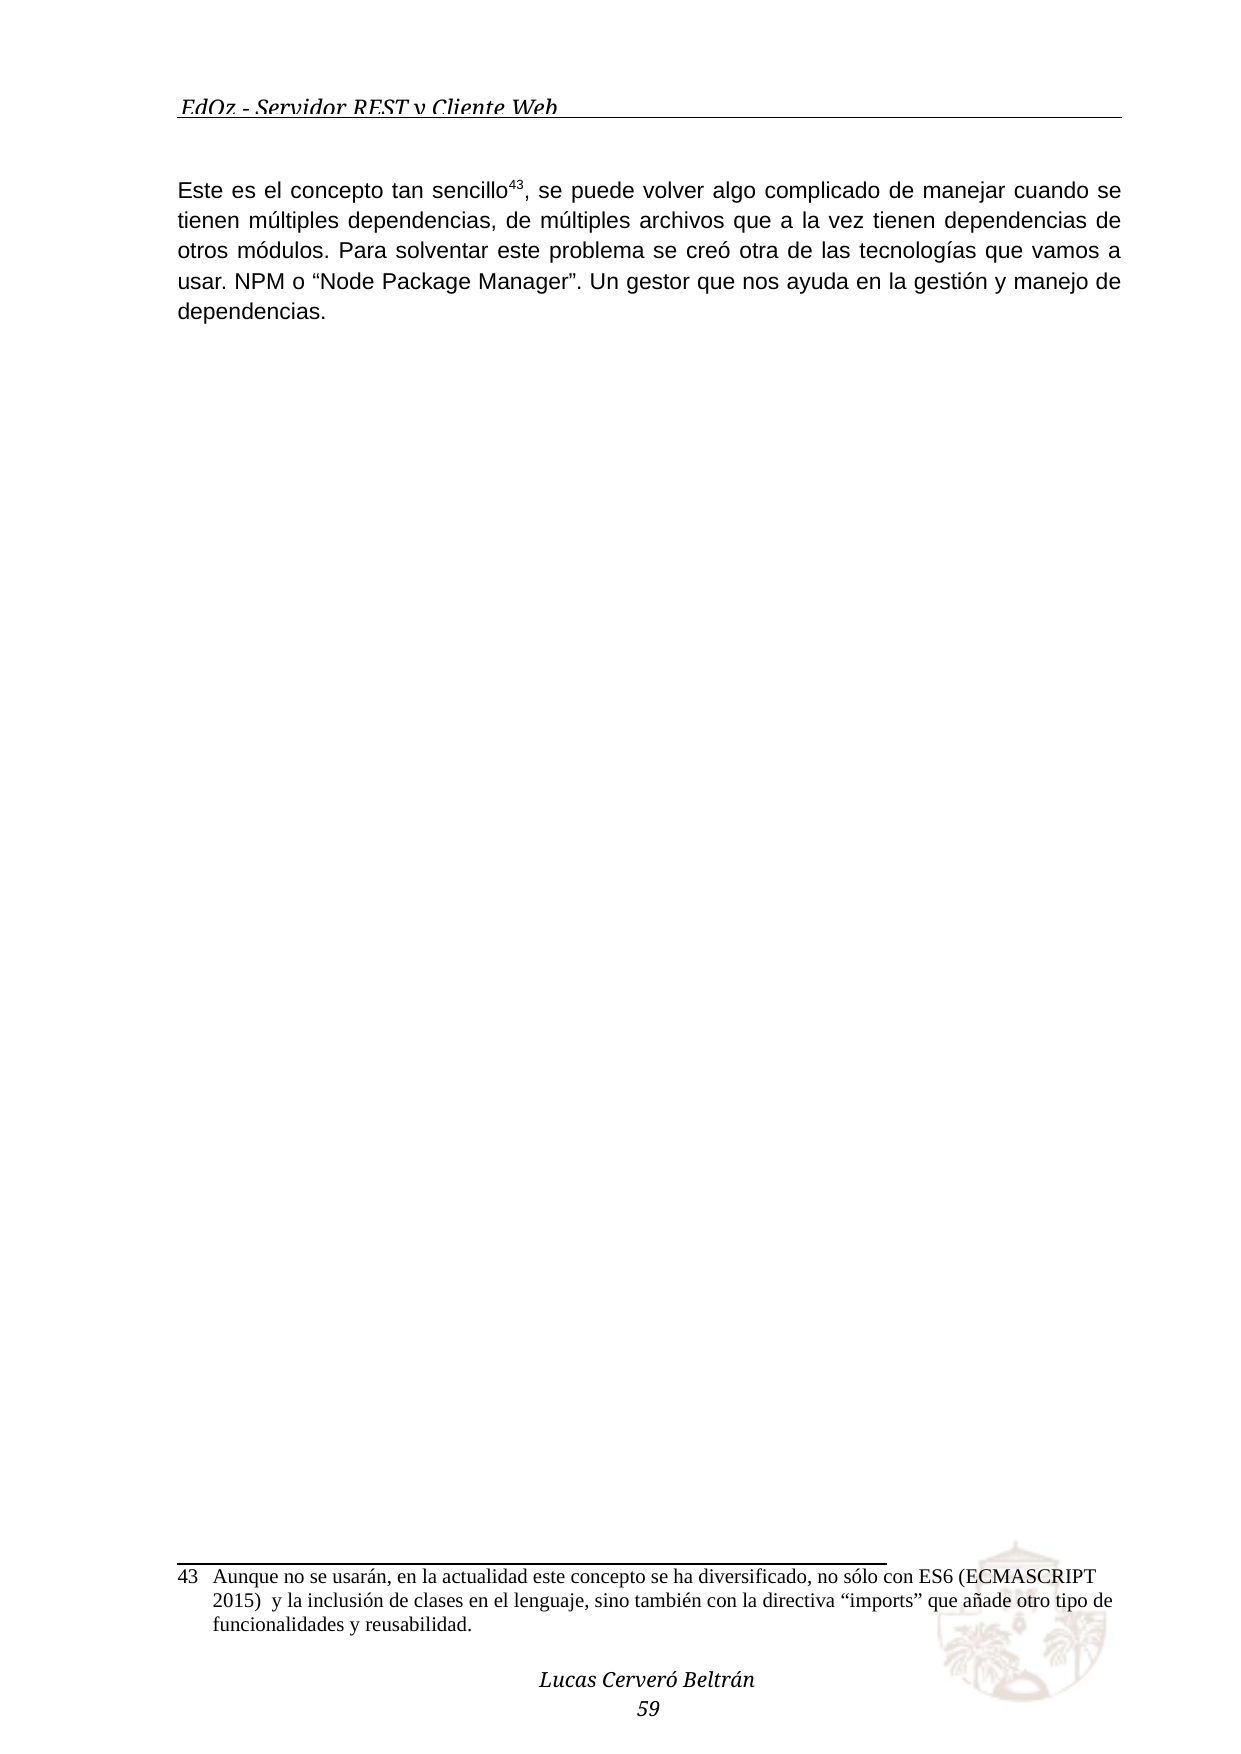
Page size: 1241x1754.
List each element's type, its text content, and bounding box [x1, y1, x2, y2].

text Este es el concepto tan sencillo, se puede volver algo complicado de manejar cuando se tienen múltiples dependencias, de múltiples archivos que a la vez tienen dependencias de otros módulos. Para solventar este problema se creó otra de las tecnologías que vamos a usar. NPM o “Node Package Manager”. Un gestor que nos ayuda en la gestión y manejo de dependencias. [177, 177, 1122, 324]
text Aunque no se usarán, en la actualidad este concepto se ha diversificado, no sólo con ES6 (ECMASCRIPT 2015) y la inclusión de clases en el lenguaje, sino también con la directiva “imports” que añade otro tipo de funcionalidades y reusabilidad. [177, 1564, 1122, 1636]
